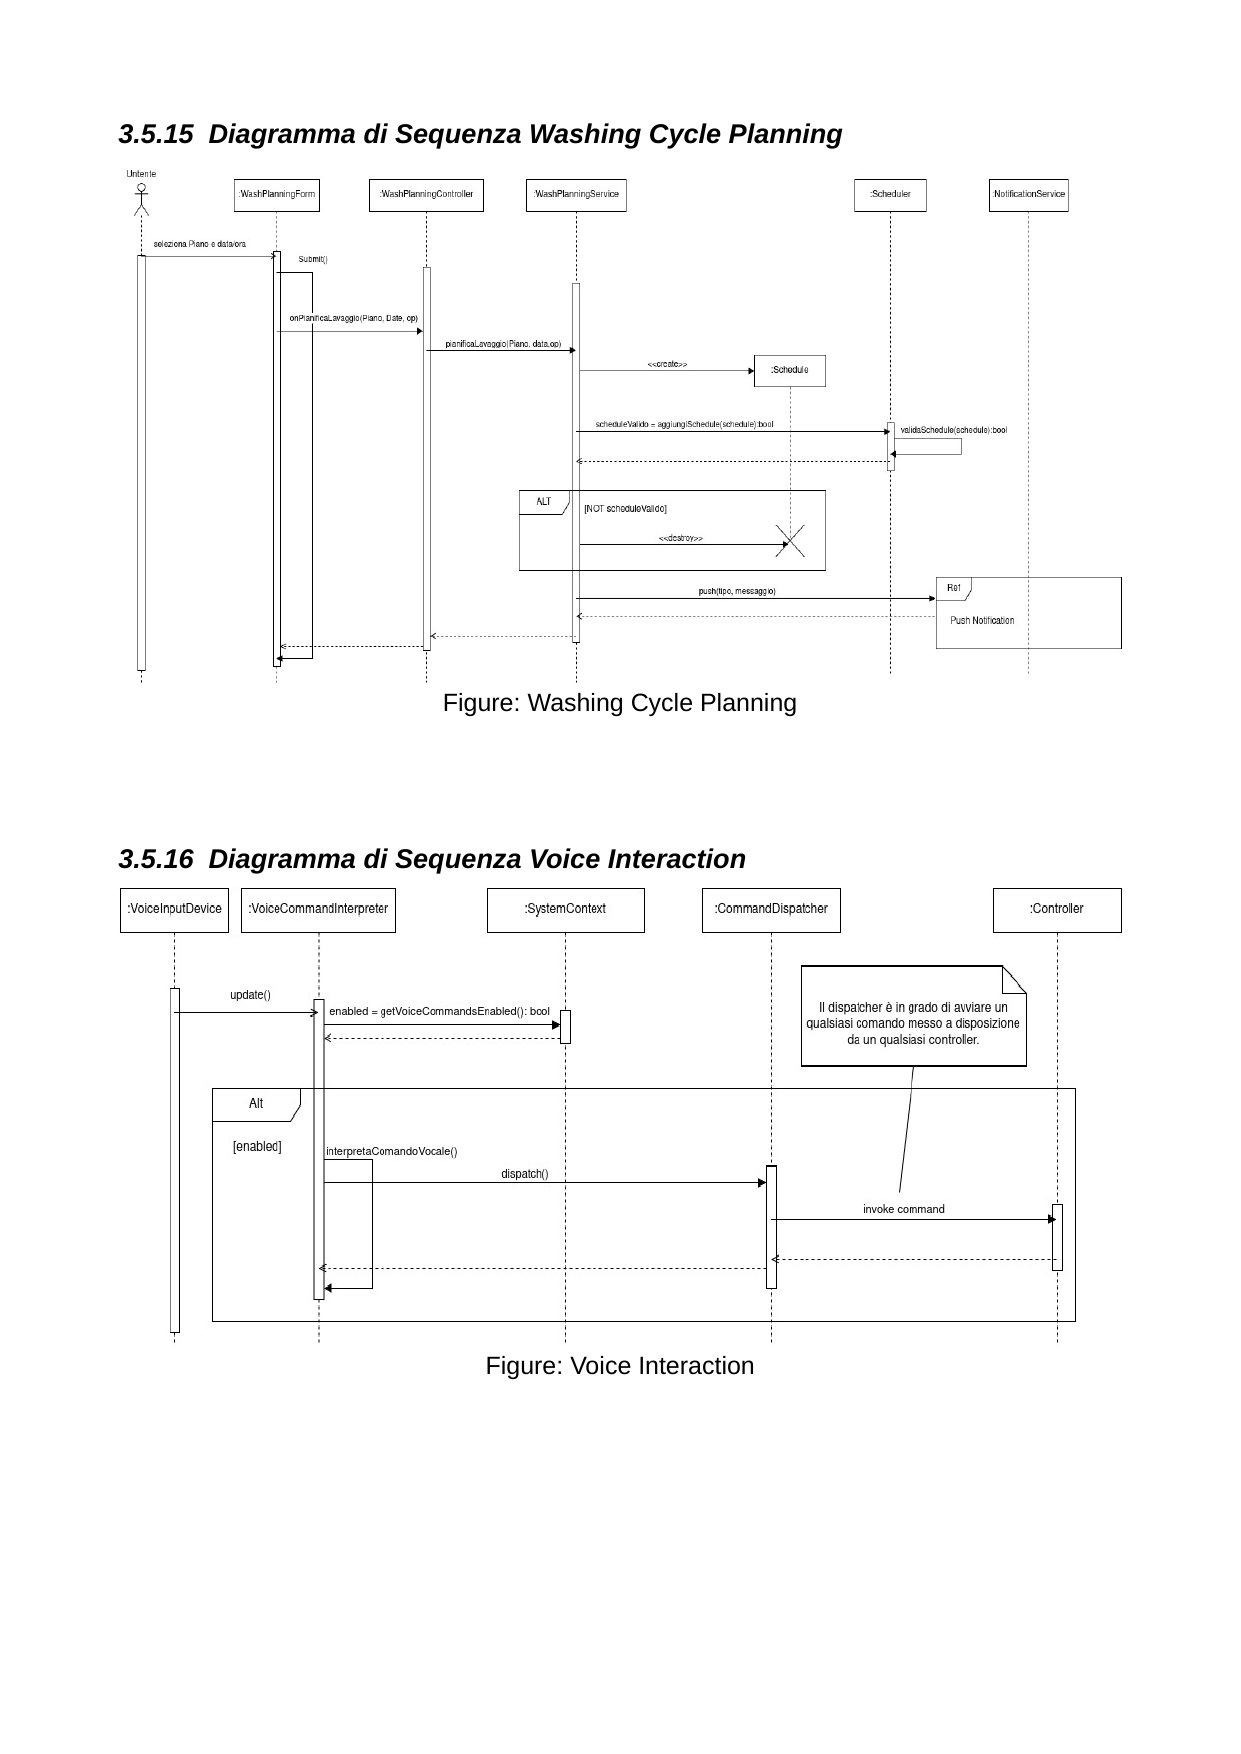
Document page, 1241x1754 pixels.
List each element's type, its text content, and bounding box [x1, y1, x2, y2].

text Figure: Washing Cycle Planning [118, 684, 1122, 717]
text Figure: Voice Interaction [118, 1347, 1122, 1380]
picture [118, 161, 1123, 684]
picture [118, 887, 1123, 1347]
subtitle 3.5.16 Diagramma di Sequenza Voice Interaction [118, 843, 1122, 874]
subtitle 3.5.15 Diagramma di Sequenza Washing Cycle Planning [118, 118, 1122, 149]
